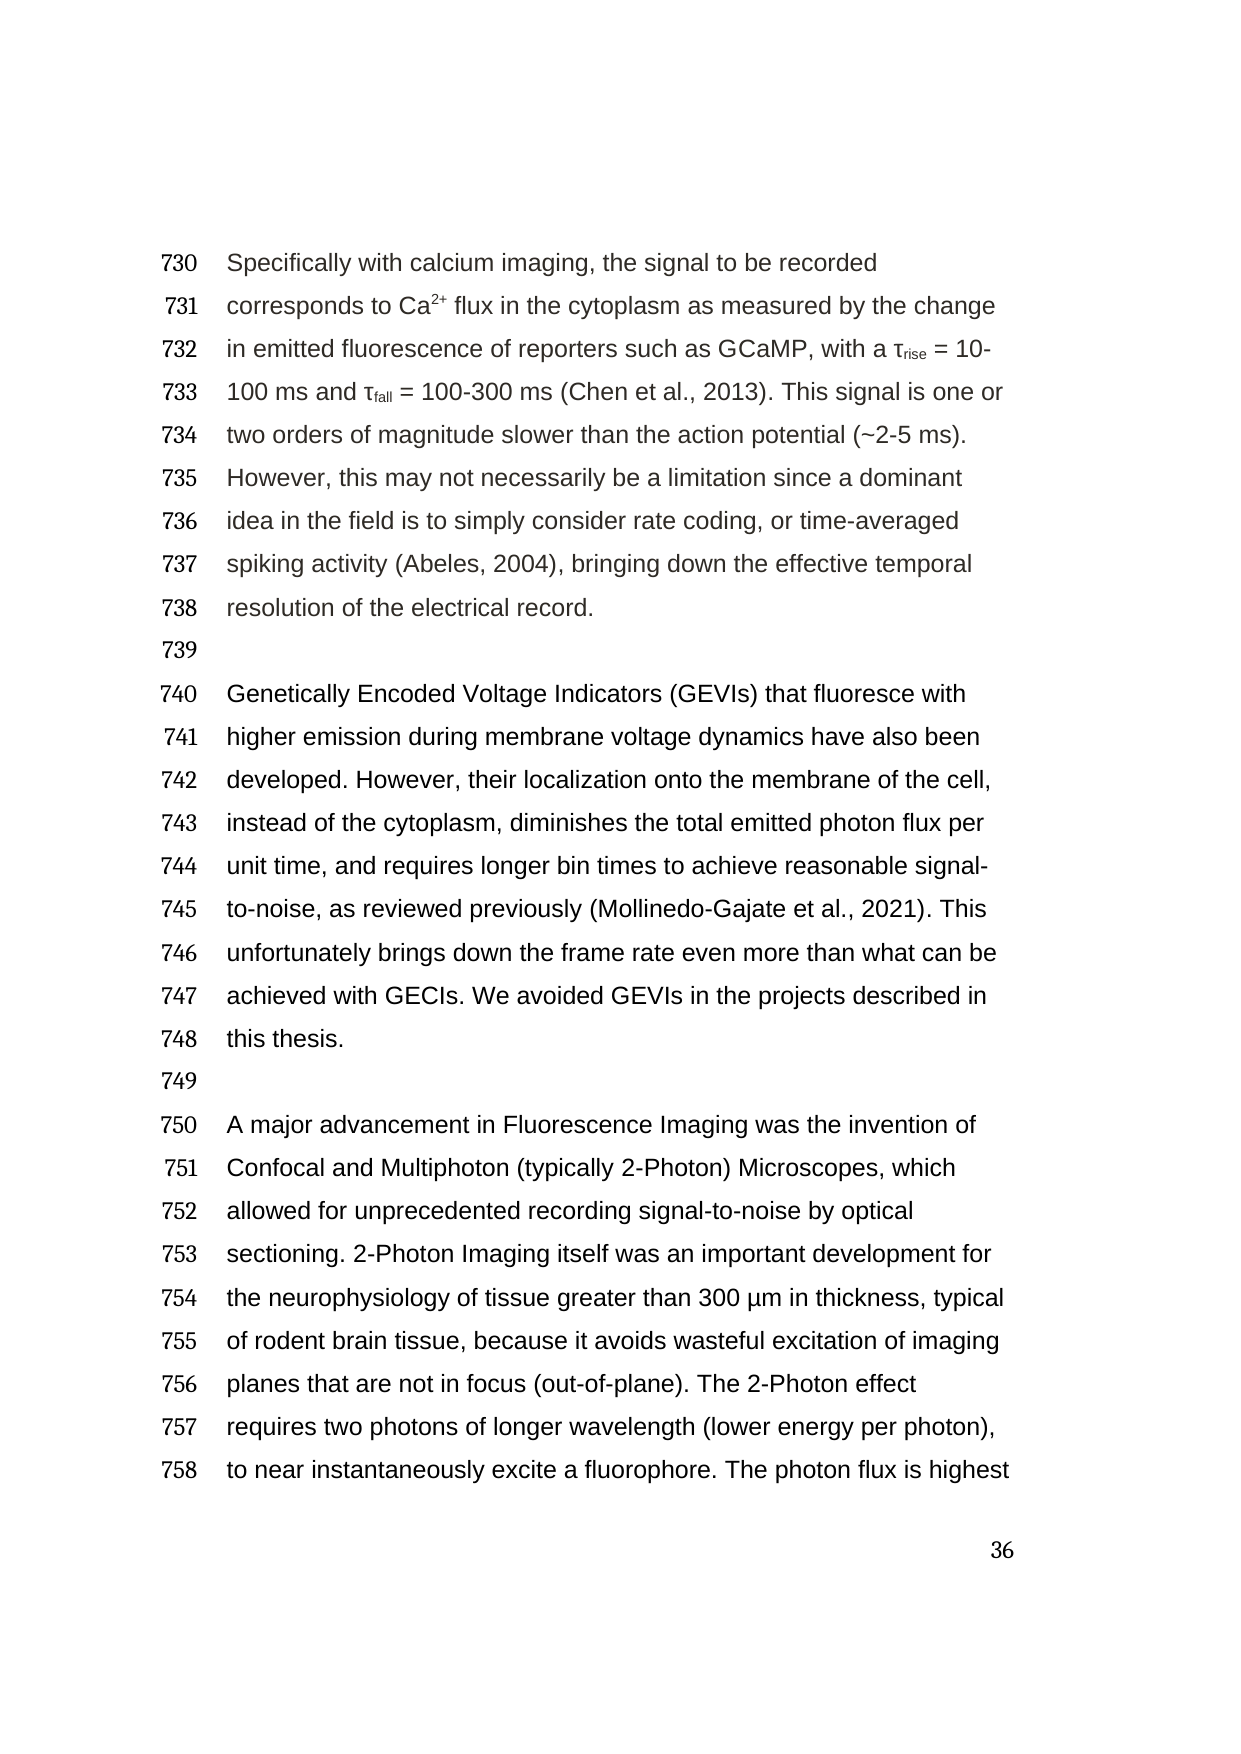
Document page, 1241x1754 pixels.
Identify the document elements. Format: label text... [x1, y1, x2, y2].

text A major advancement in Fluorescence Imaging was the invention of Confocal and Multiphoton (typically 2-Photon) Microscopes, which allowed for unprecedented recording signal-to-noise by optical sectioning. 2-Photon Imaging itself was an important development for the neurophysiology of tissue greater than 300 µm in thickness, typical of rodent brain tissue, because it avoids wasteful excitation of imaging planes that are not in focus (out-of-plane). The 2-Photon effect requires two photons of longer wavelength (lower energy per photon), to near instantaneously excite a fluorophore. The photon flux is highest [226, 1110, 1014, 1484]
text Genetically Encoded Voltage Indicators (GEVIs) that fluoresce with higher emission during membrane voltage dynamics have also been developed. However, their localization onto the membrane of the cell, instead of the cytoplasm, diminishes the total emitted photon flux per unit time, and requires longer bin times to achieve reasonable signal-to-noise, as reviewed previously (Mollinedo-Gajate et al., 2021). This unfortunately brings down the frame rate even more than what can be achieved with GECIs. We avoided GEVIs in the projects described in this thesis. [226, 679, 1014, 1053]
text Specifically with calcium imaging, the signal to be recorded corresponds to Ca2+ flux in the cytoplasm as measured by the change in emitted fluorescence of reporters such as GCaMP, with a τrise = 10-100 ms and τfall = 100-300 ms (Chen et al., 2013)⁠. This signal is one or two orders of magnitude slower than the action potential (~2-5 ms). However, this may not necessarily be a limitation since a dominant idea in the field is to simply consider rate coding, or time-averaged spiking activity (Abeles, 2004)⁠, bringing down the effective temporal resolution of the electrical record. [226, 248, 1014, 621]
